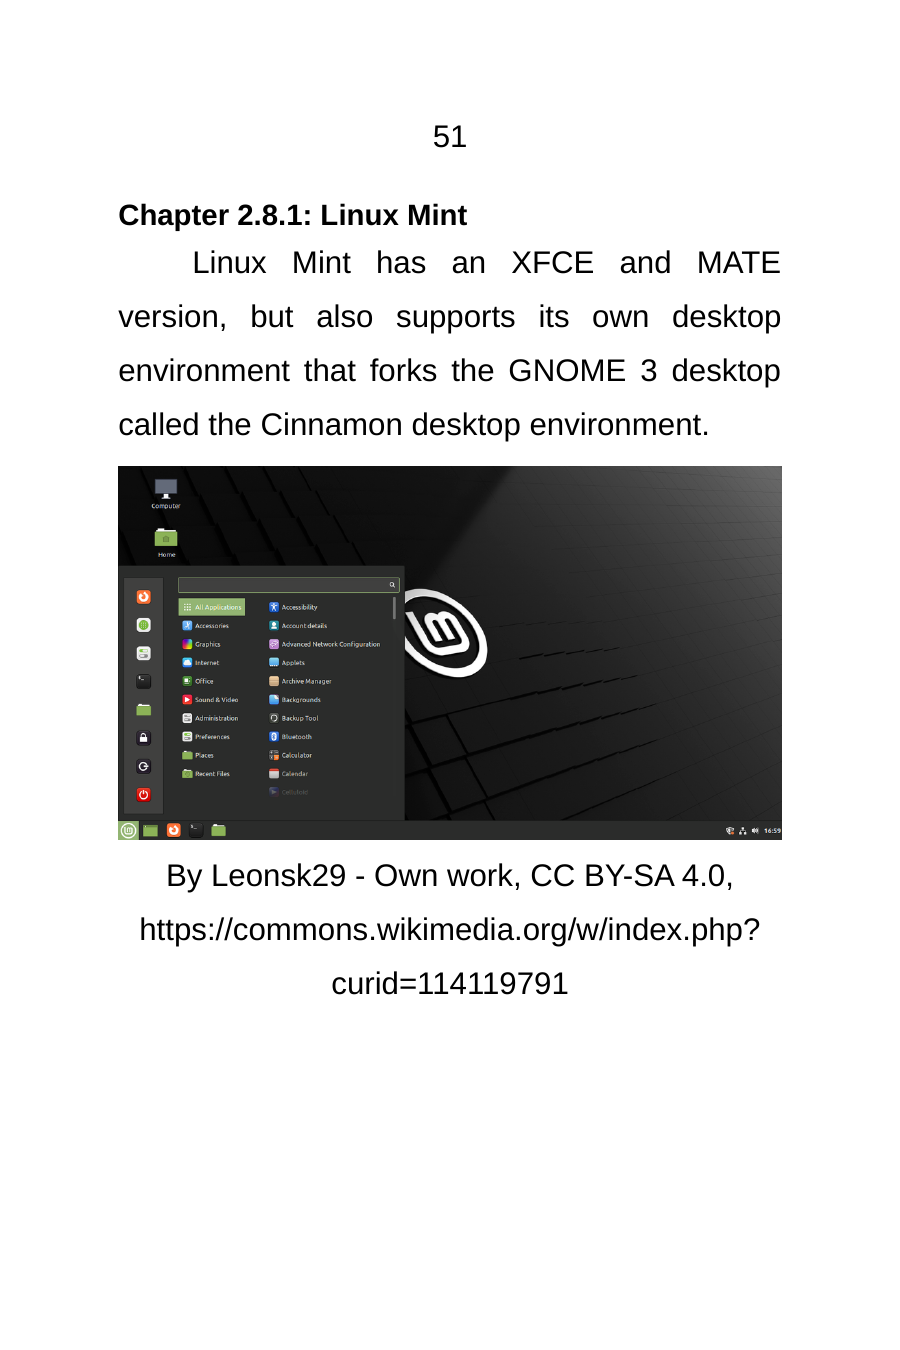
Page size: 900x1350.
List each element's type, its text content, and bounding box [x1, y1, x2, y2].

picture [118, 466, 782, 840]
text By Leonsk29 - Own work, CC BY-SA 4.0, https://commons.wikimedia.org/w/index.php?curid=114119791 [118, 840, 782, 1001]
subtitle Chapter 2.8.1: Linux Mint [118, 198, 782, 232]
text Linux Mint has an XFCE and MATE version, but also supports its own desktop environment that forks the GNOME 3 desktop called the Cinnamon desktop environment. [118, 244, 782, 442]
